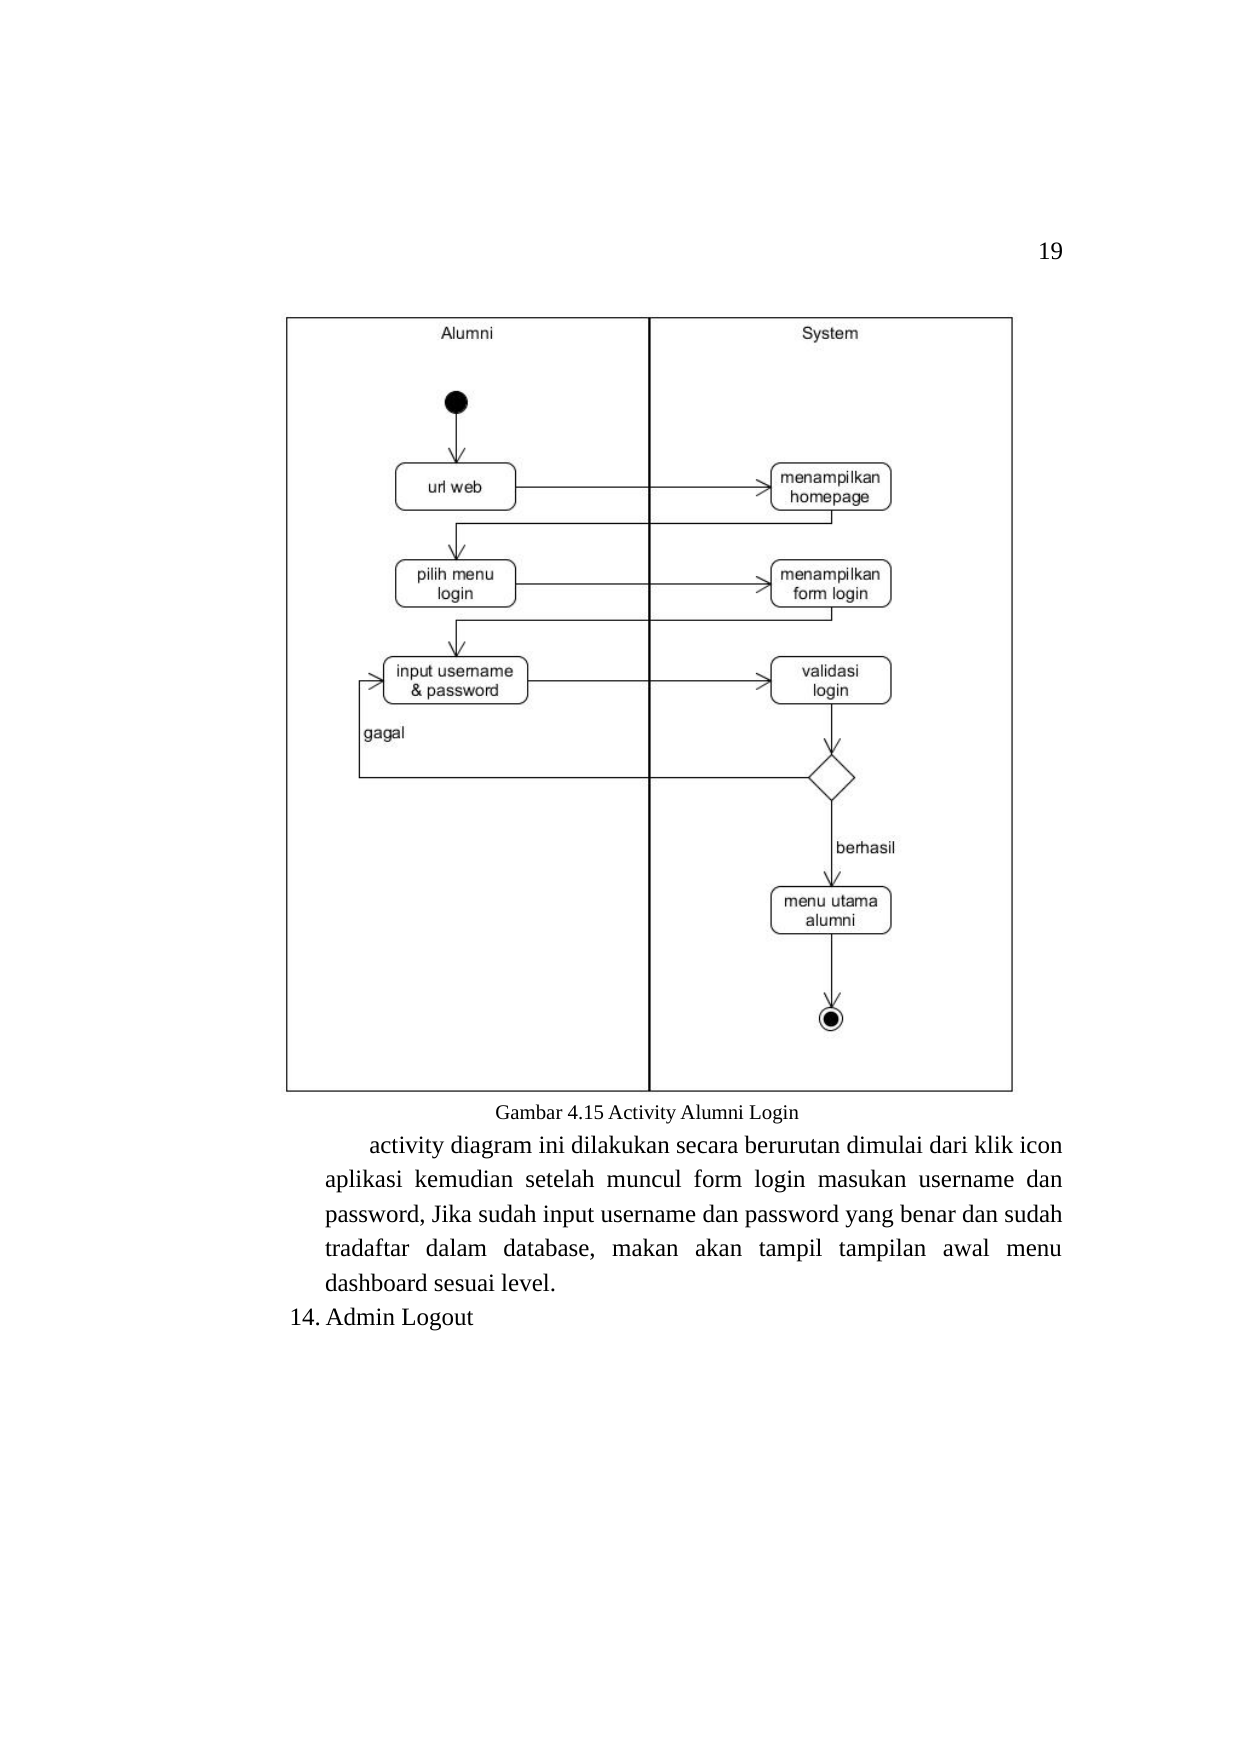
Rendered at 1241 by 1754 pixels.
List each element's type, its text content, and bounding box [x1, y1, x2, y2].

text 14. Admin Logout [289, 1302, 1063, 1331]
picture [262, 310, 1037, 1095]
text Gambar 4.15 Activity Alumni Login [263, 1095, 1036, 1124]
text activity diagram ini dilakukan secara berurutan dimulai dari klik icon aplikasi kemudian setelah muncul form login masukan username dan password, Jika sudah input username dan password yang benar dan sudah tradaftar dalam database, makan akan tampil tampilan awal menu dashboard sesuai level. [263, 295, 1063, 1297]
